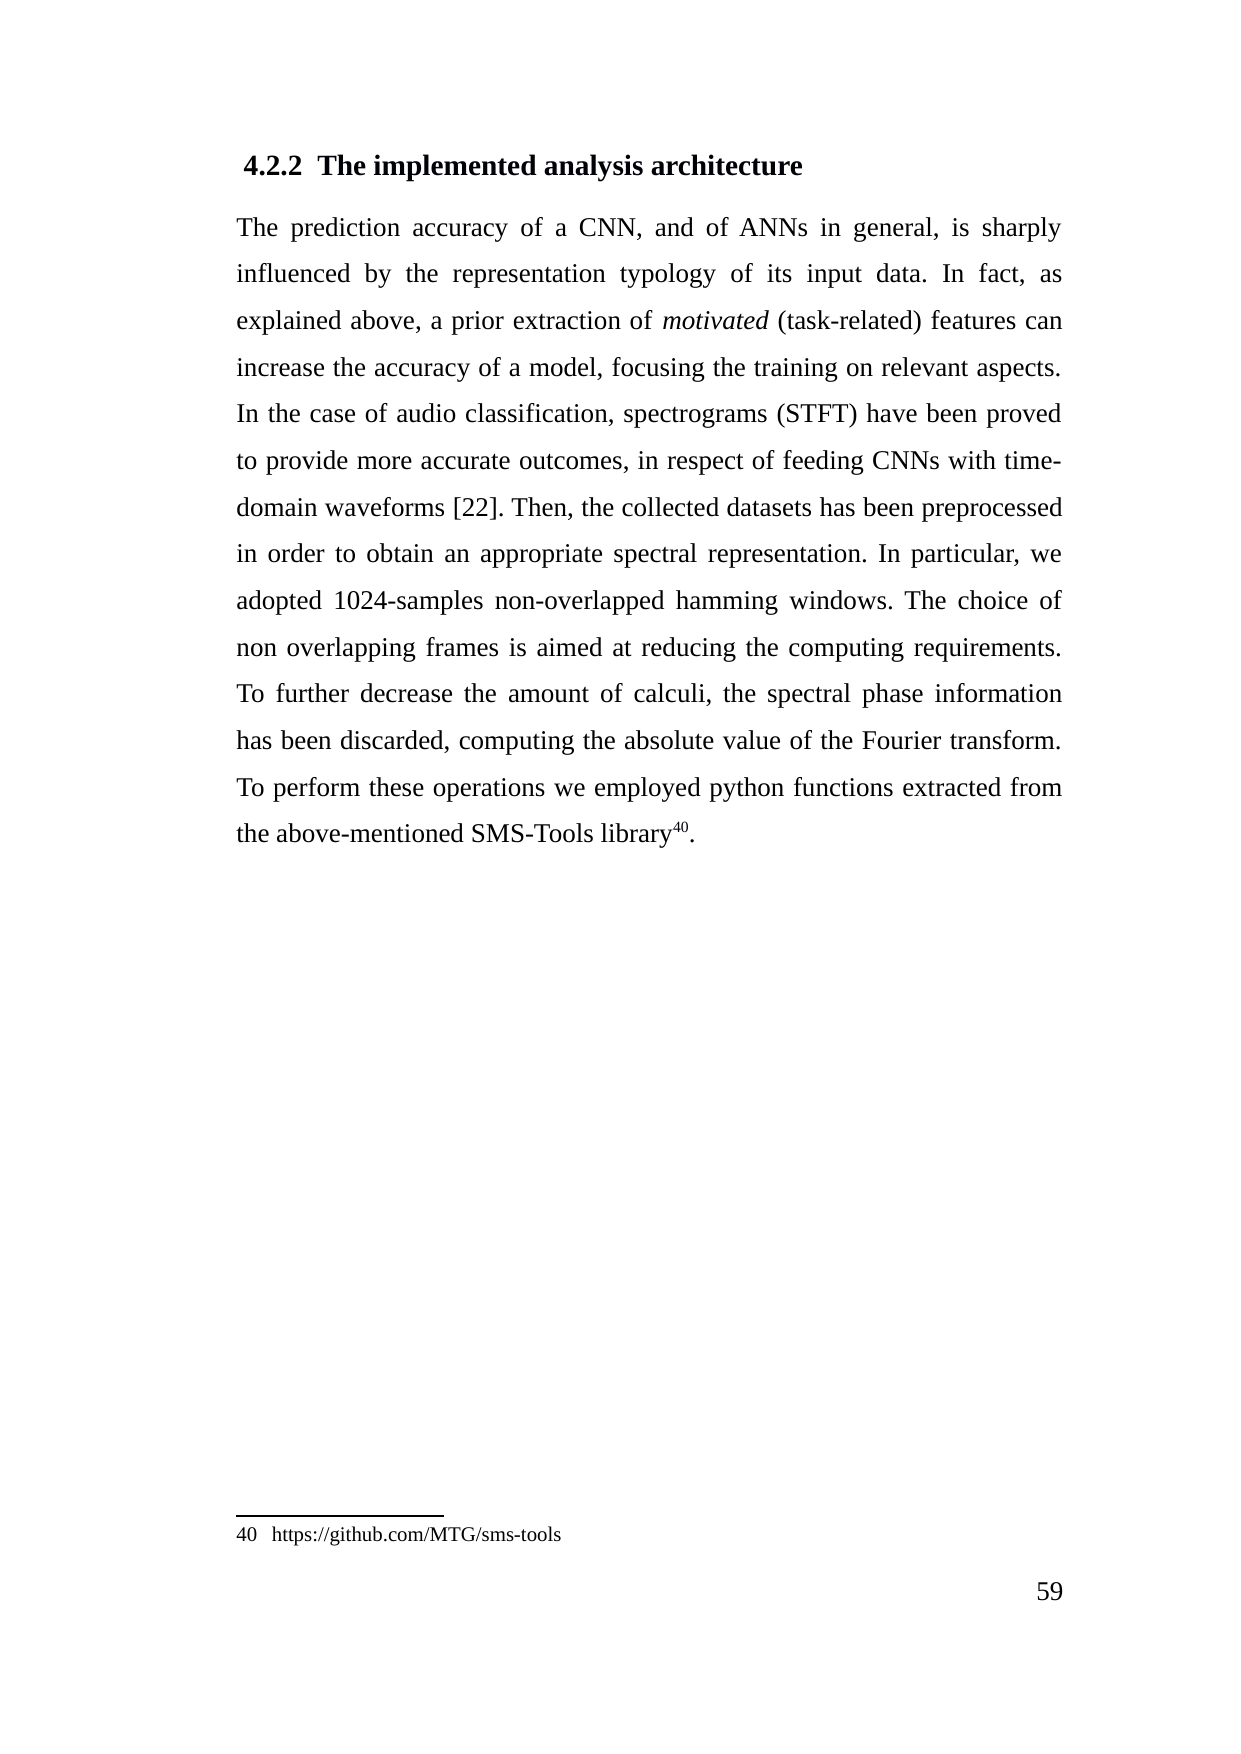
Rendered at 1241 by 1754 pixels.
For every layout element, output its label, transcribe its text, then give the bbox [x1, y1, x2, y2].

text The prediction accuracy of a CNN, and of ANNs in general, is sharply influenced by the representation typology of its input data. In fact, as explained above, a prior extraction of motivated (task-related) features can increase the accuracy of a model, focusing the training on relevant aspects. In the case of audio classification, spectrograms (STFT) have been proved to provide more accurate outcomes, in respect of feeding CNNs with time-domain waveforms [22]. Then, the collected datasets has been preprocessed in order to obtain an appropriate spectral representation. In particular, we adopted 1024-samples non-overlapped hamming windows. The choice of non overlapping frames is aimed at reducing the computing requirements. To further decrease the amount of calculi, the spectral phase information has been discarded, computing the absolute value of the Fourier transform. To perform these operations we employed python functions extracted from the above-mentioned SMS-Tools library. [236, 211, 1063, 848]
text https://github.com/MTG/sms-tools [236, 1522, 1063, 1546]
subtitle The implemented analysis architecture [236, 148, 1063, 181]
